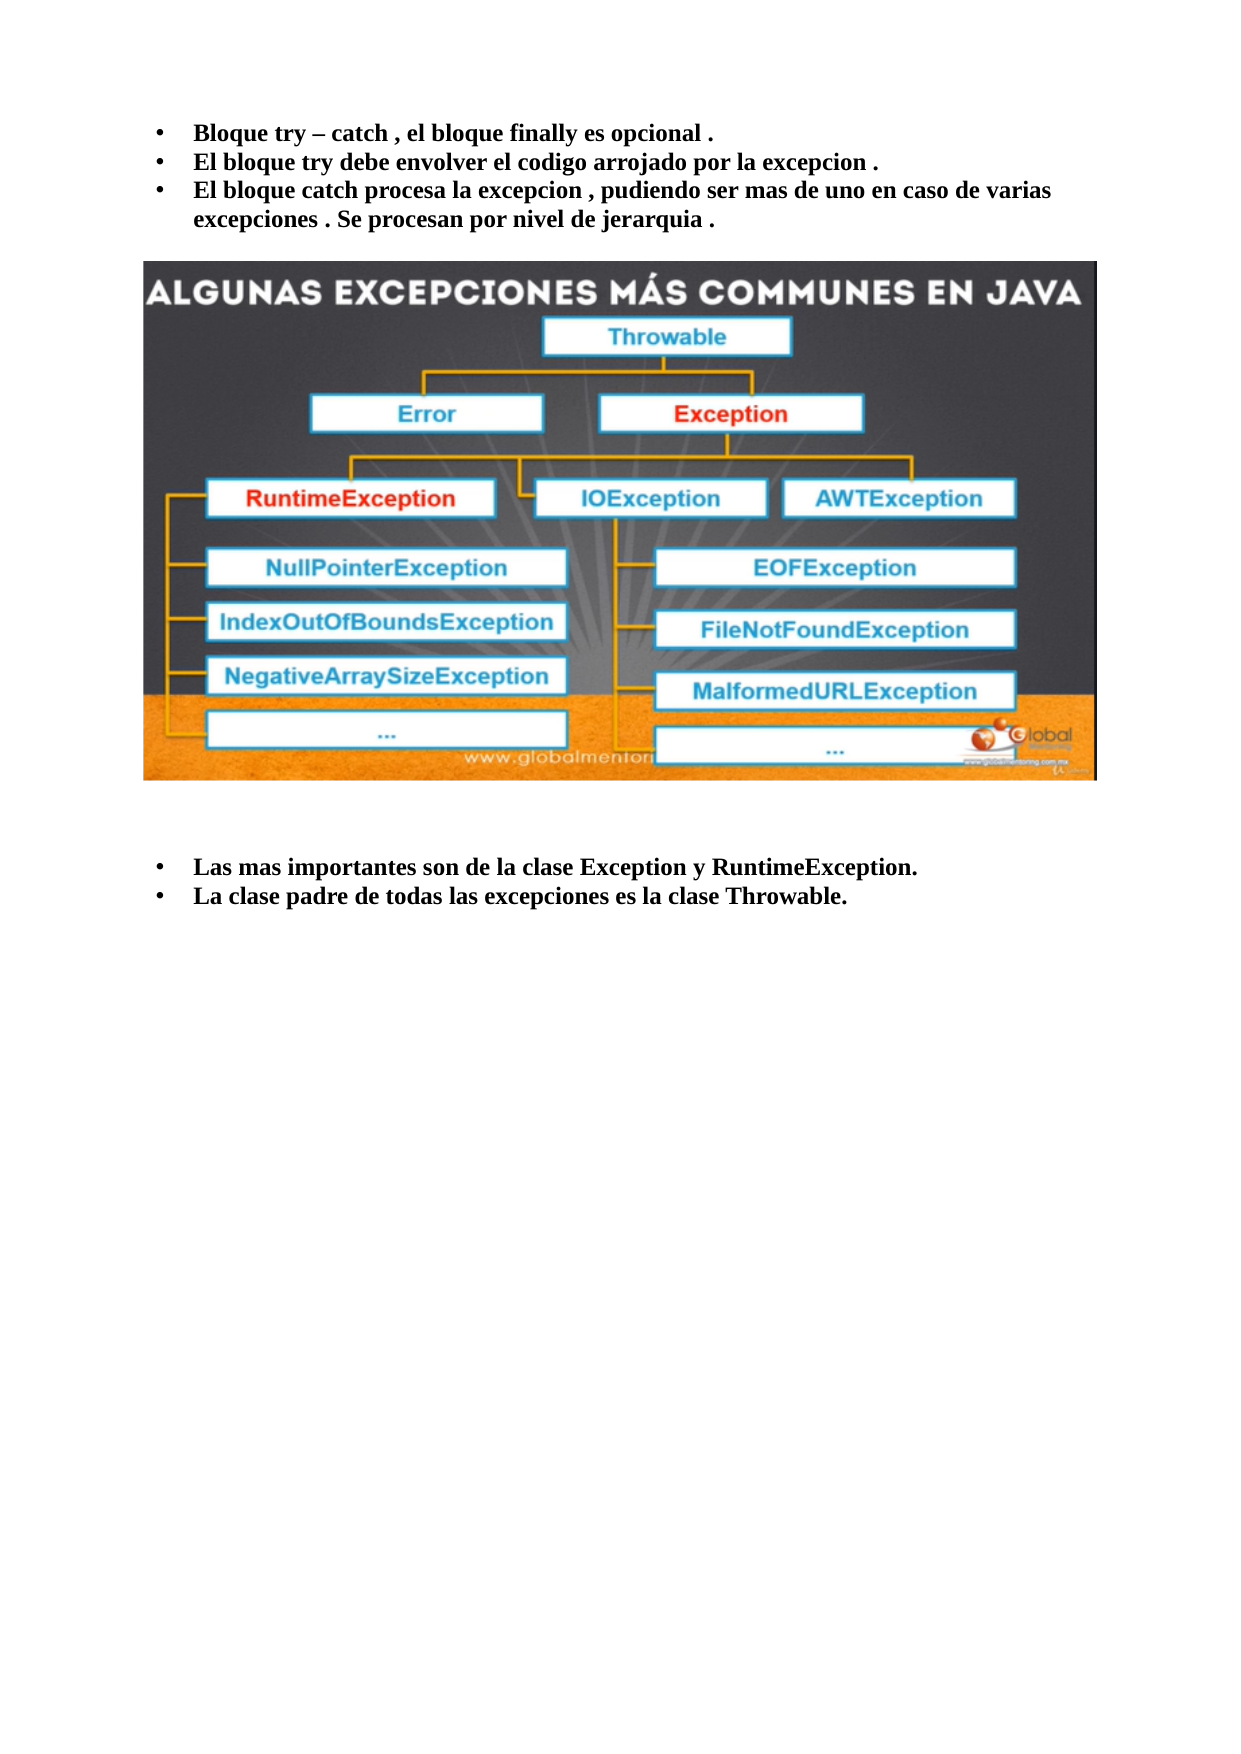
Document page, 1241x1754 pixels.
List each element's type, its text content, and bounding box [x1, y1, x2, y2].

list La clase padre de todas las excepciones es la clase Throwable. [156, 881, 1122, 910]
picture [143, 261, 1097, 795]
list El bloque try debe envolver el codigo arrojado por la excepcion . [156, 147, 1122, 176]
list El bloque catch procesa la excepcion , pudiendo ser mas de uno en caso de varias excepciones . Se procesan por nivel de jerarquia . [156, 176, 1122, 233]
list Bloque try – catch , el bloque finally es opcional . [156, 118, 1122, 147]
list Las mas importantes son de la clase Exception y RuntimeException. [156, 852, 1122, 881]
